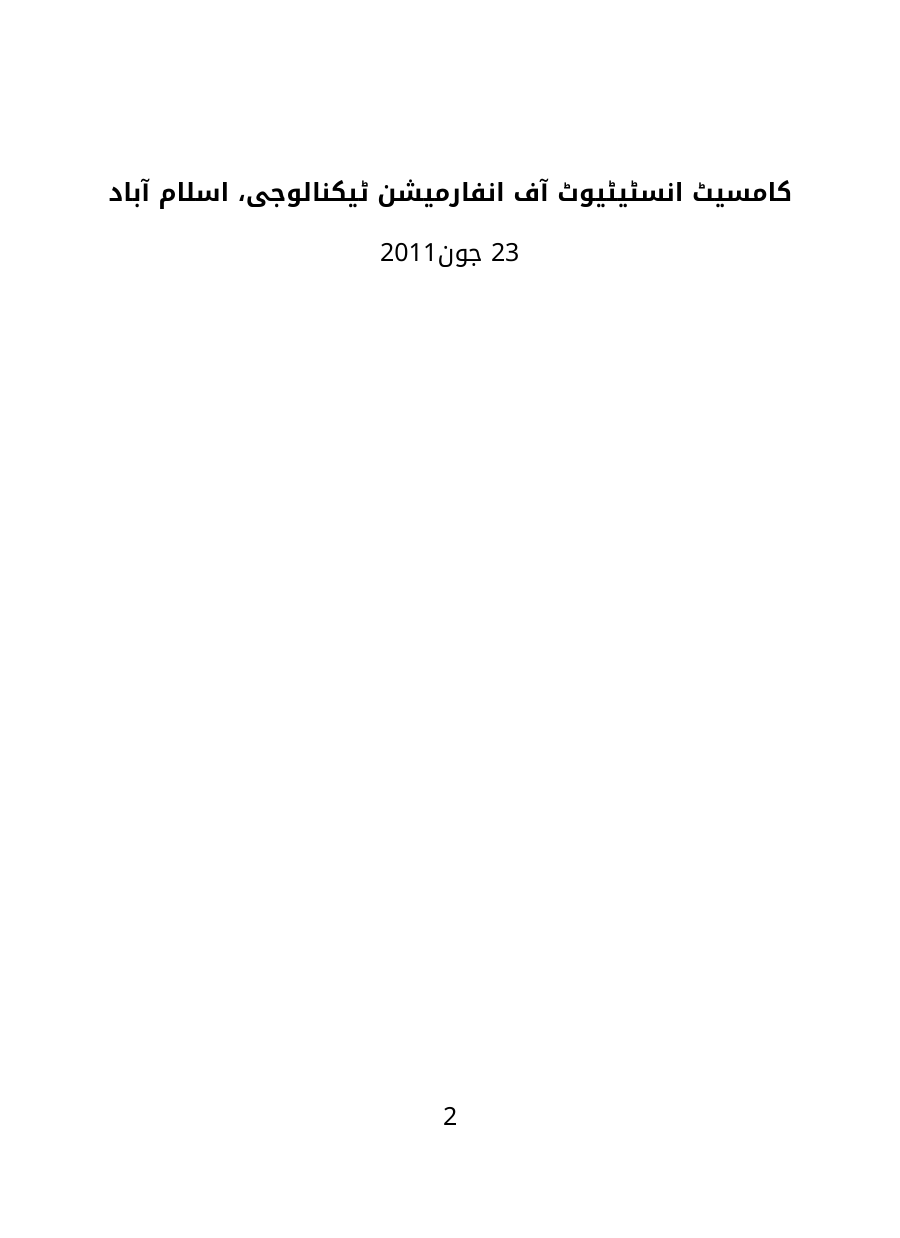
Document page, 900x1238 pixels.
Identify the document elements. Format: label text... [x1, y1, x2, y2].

text کامسیٹ انسٹیٹیوٹ آف انفارمیشن ٹیکنالوجی، اسلام آباد [105, 169, 795, 216]
text 23 جون2011 [105, 229, 795, 276]
